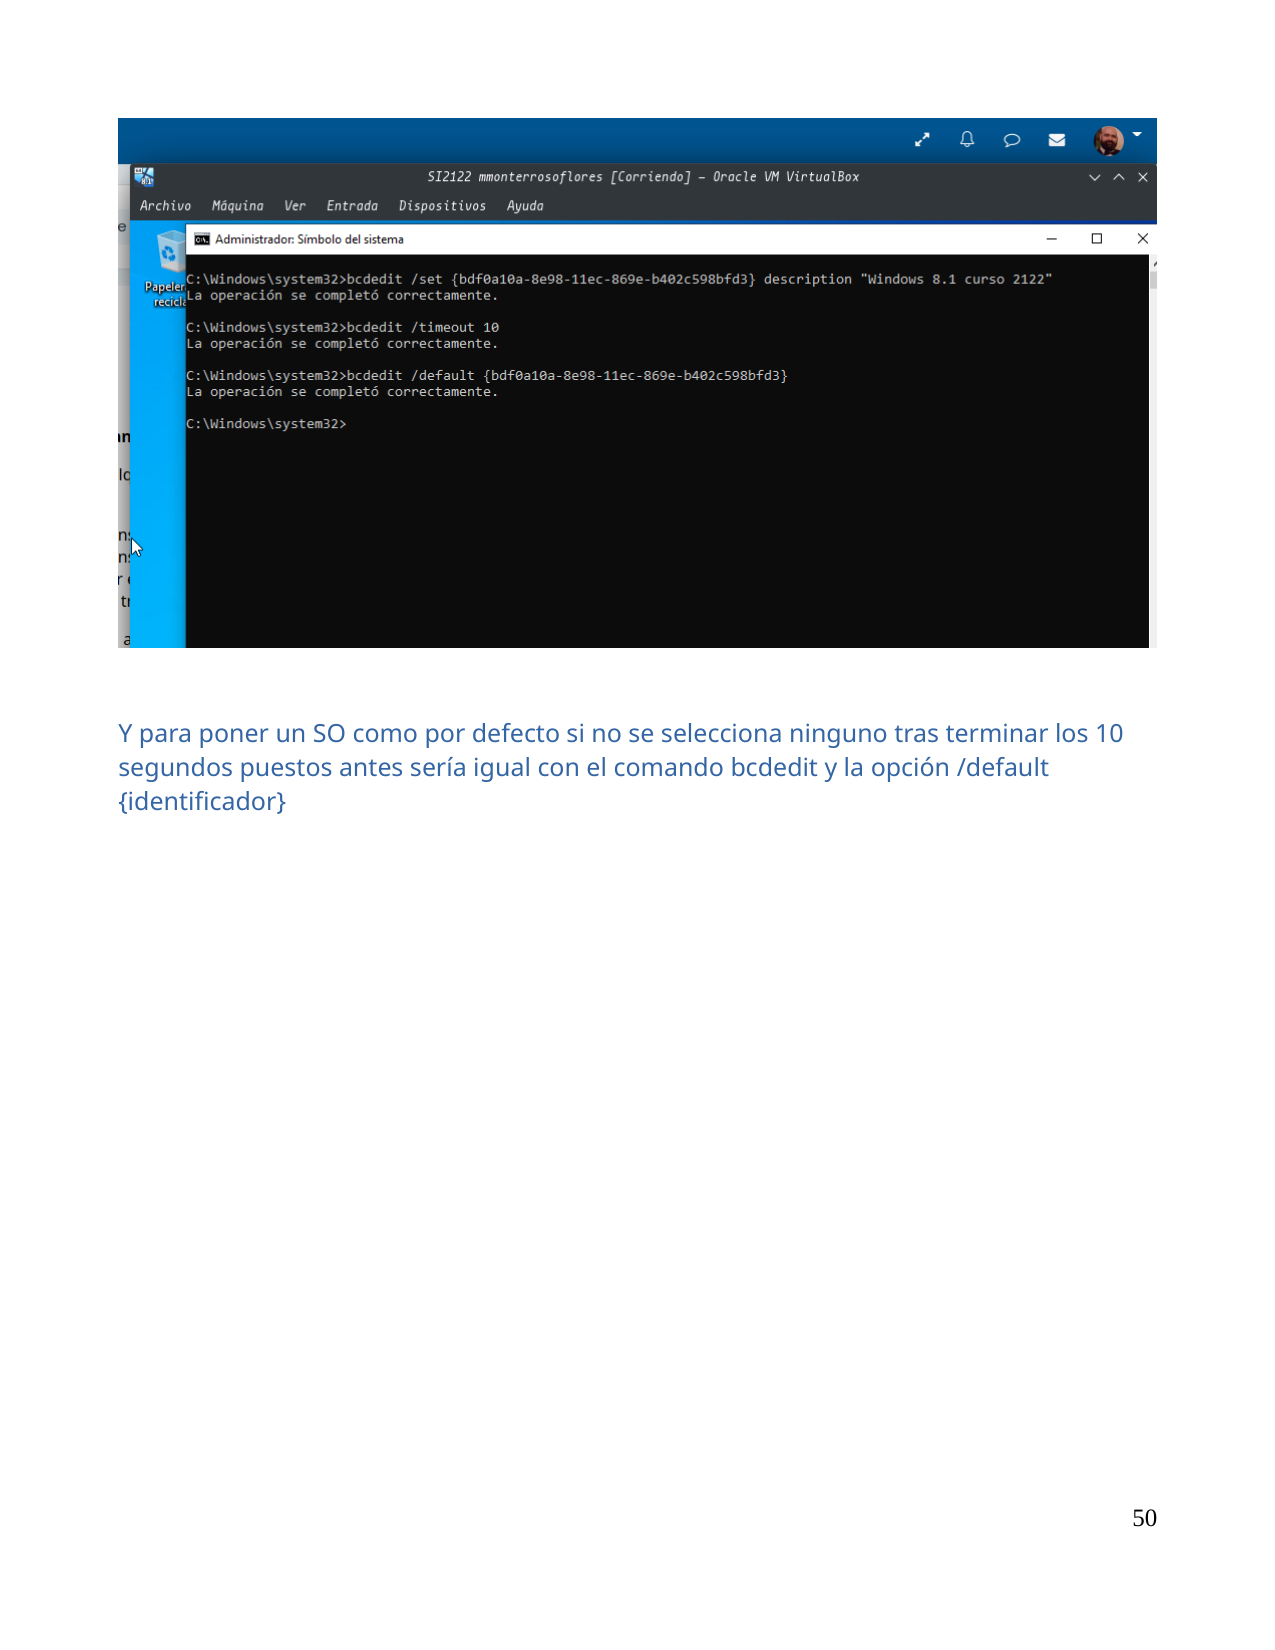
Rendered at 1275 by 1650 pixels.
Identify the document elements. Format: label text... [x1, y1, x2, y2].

picture [132, 541, 140, 553]
picture [155, 300, 167, 305]
picture [118, 118, 1157, 648]
text Y para poner un SO como por defecto si no se selecciona ninguno tras terminar los 10 segundos puestos antes sería igual con el comando bcdedit y la opción /default {identificador} [118, 716, 1157, 818]
table_header [118, 648, 1157, 682]
